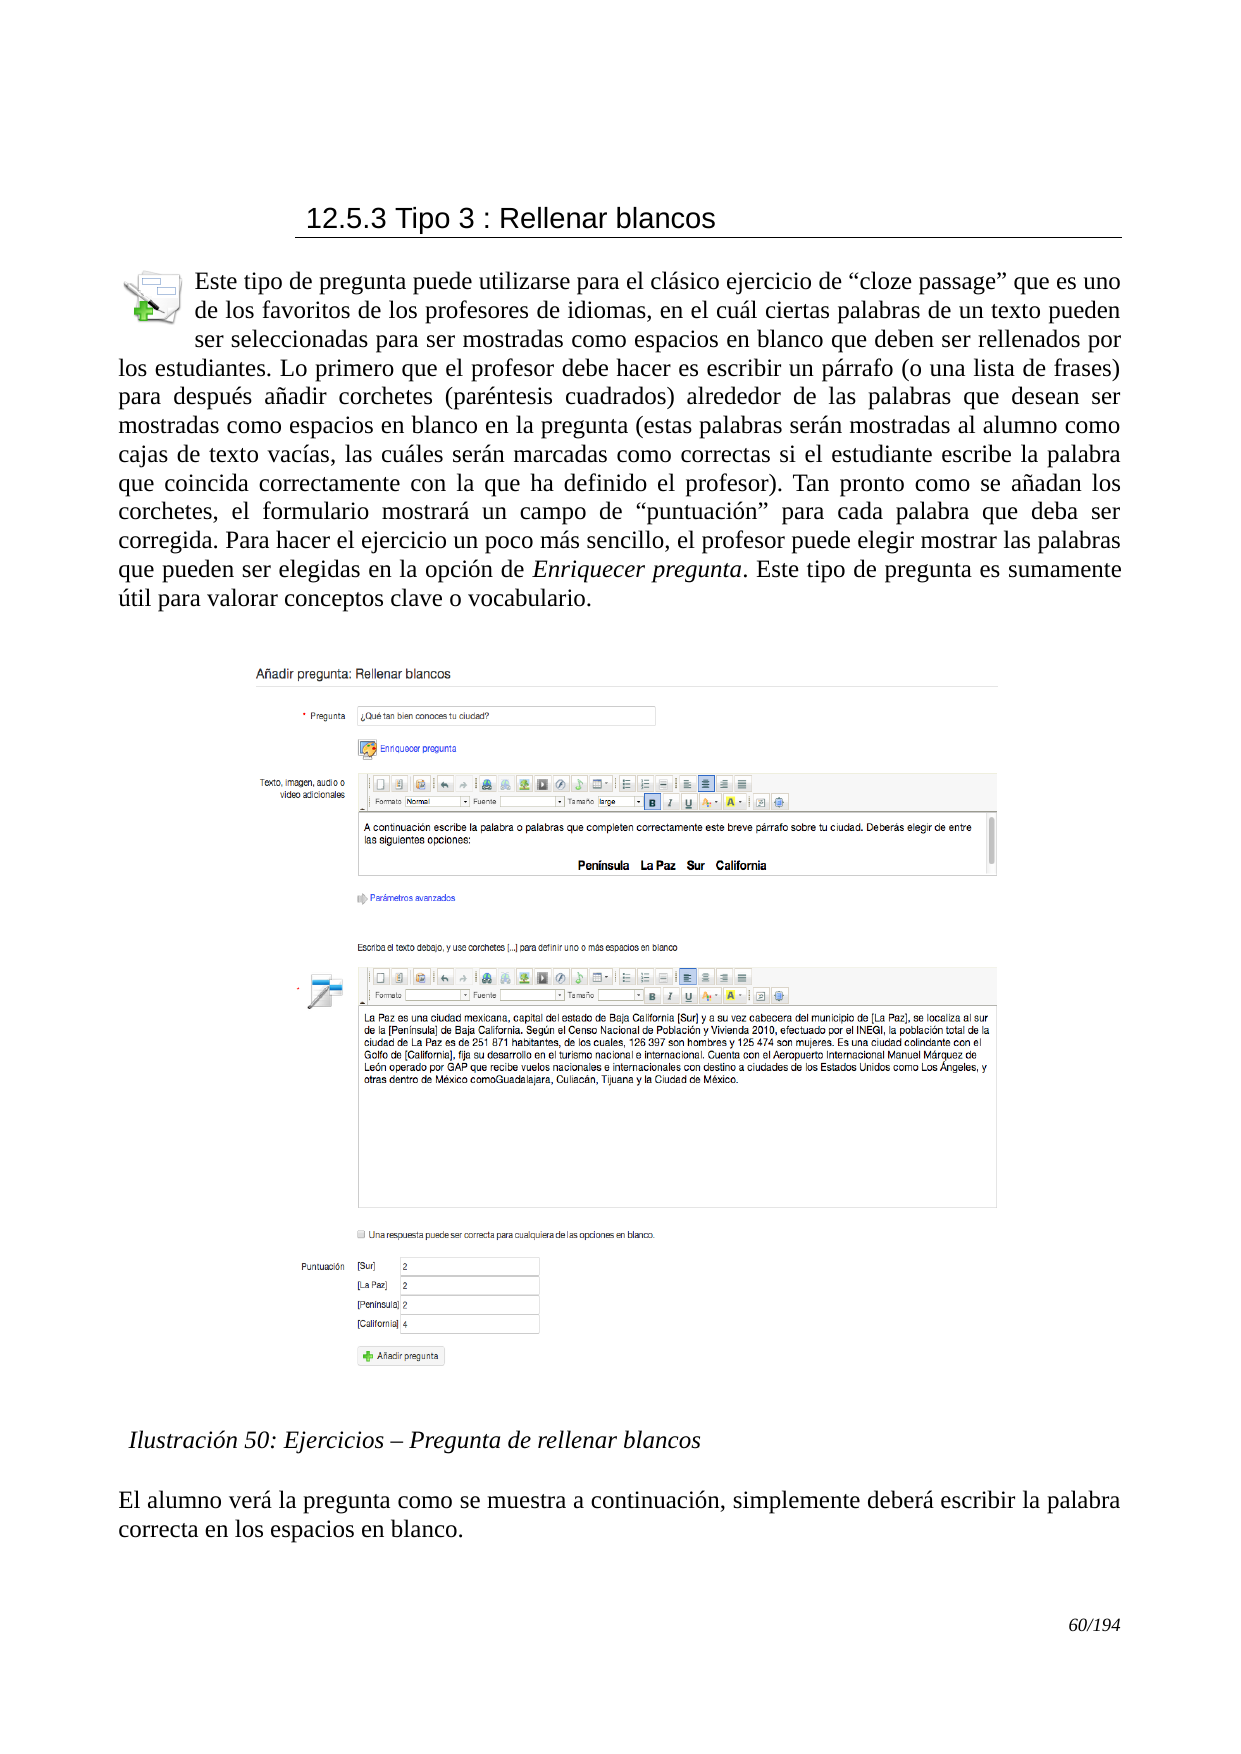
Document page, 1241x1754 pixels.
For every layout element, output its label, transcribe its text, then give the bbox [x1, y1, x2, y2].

text Este tipo de pregunta puede utilizarse para el clásico ejercicio de “cloze passage” que es uno de los favoritos de los profesores de idiomas, en el cuál ciertas palabras de un texto pueden ser seleccionadas para ser mostradas como espacios en blanco que deben ser rellenados por los estudiantes. Lo primero que el profesor debe hacer es escribir un párrafo (o una lista de frases) para después añadir corchetes (paréntesis cuadrados) alrededor de las palabras que desean ser mostradas como espacios en blanco en la pregunta (estas palabras serán mostradas al alumno como cajas de texto vacías, las cuáles serán marcadas como correctas si el estudiante escribe la palabra que coincida correctamente con la que ha definido el profesor). Tan pronto como se añadan los corchetes, el formulario mostrará un campo de “puntuación” para cada palabra que deba ser corregida. Para hacer el ejercicio un poco más sencillo, el profesor puede elegir mostrar las palabras que pueden ser elegidas en la opción de Enriquecer pregunta. Este tipo de pregunta es sumamente útil para valorar conceptos clave o vocabulario. [118, 266, 1122, 611]
subtitle Tipo 3 : Rellenar blancos [295, 201, 1122, 237]
picture [123, 266, 183, 326]
text Ilustración 50: Ejercicios – Pregunta de rellenar blancos [128, 1425, 1129, 1454]
text El alumno verá la pregunta como se muestra a continuación, simplemente deberá escribir la palabra correcta en los espacios en blanco. [118, 1486, 1122, 1543]
picture [253, 665, 1004, 1372]
